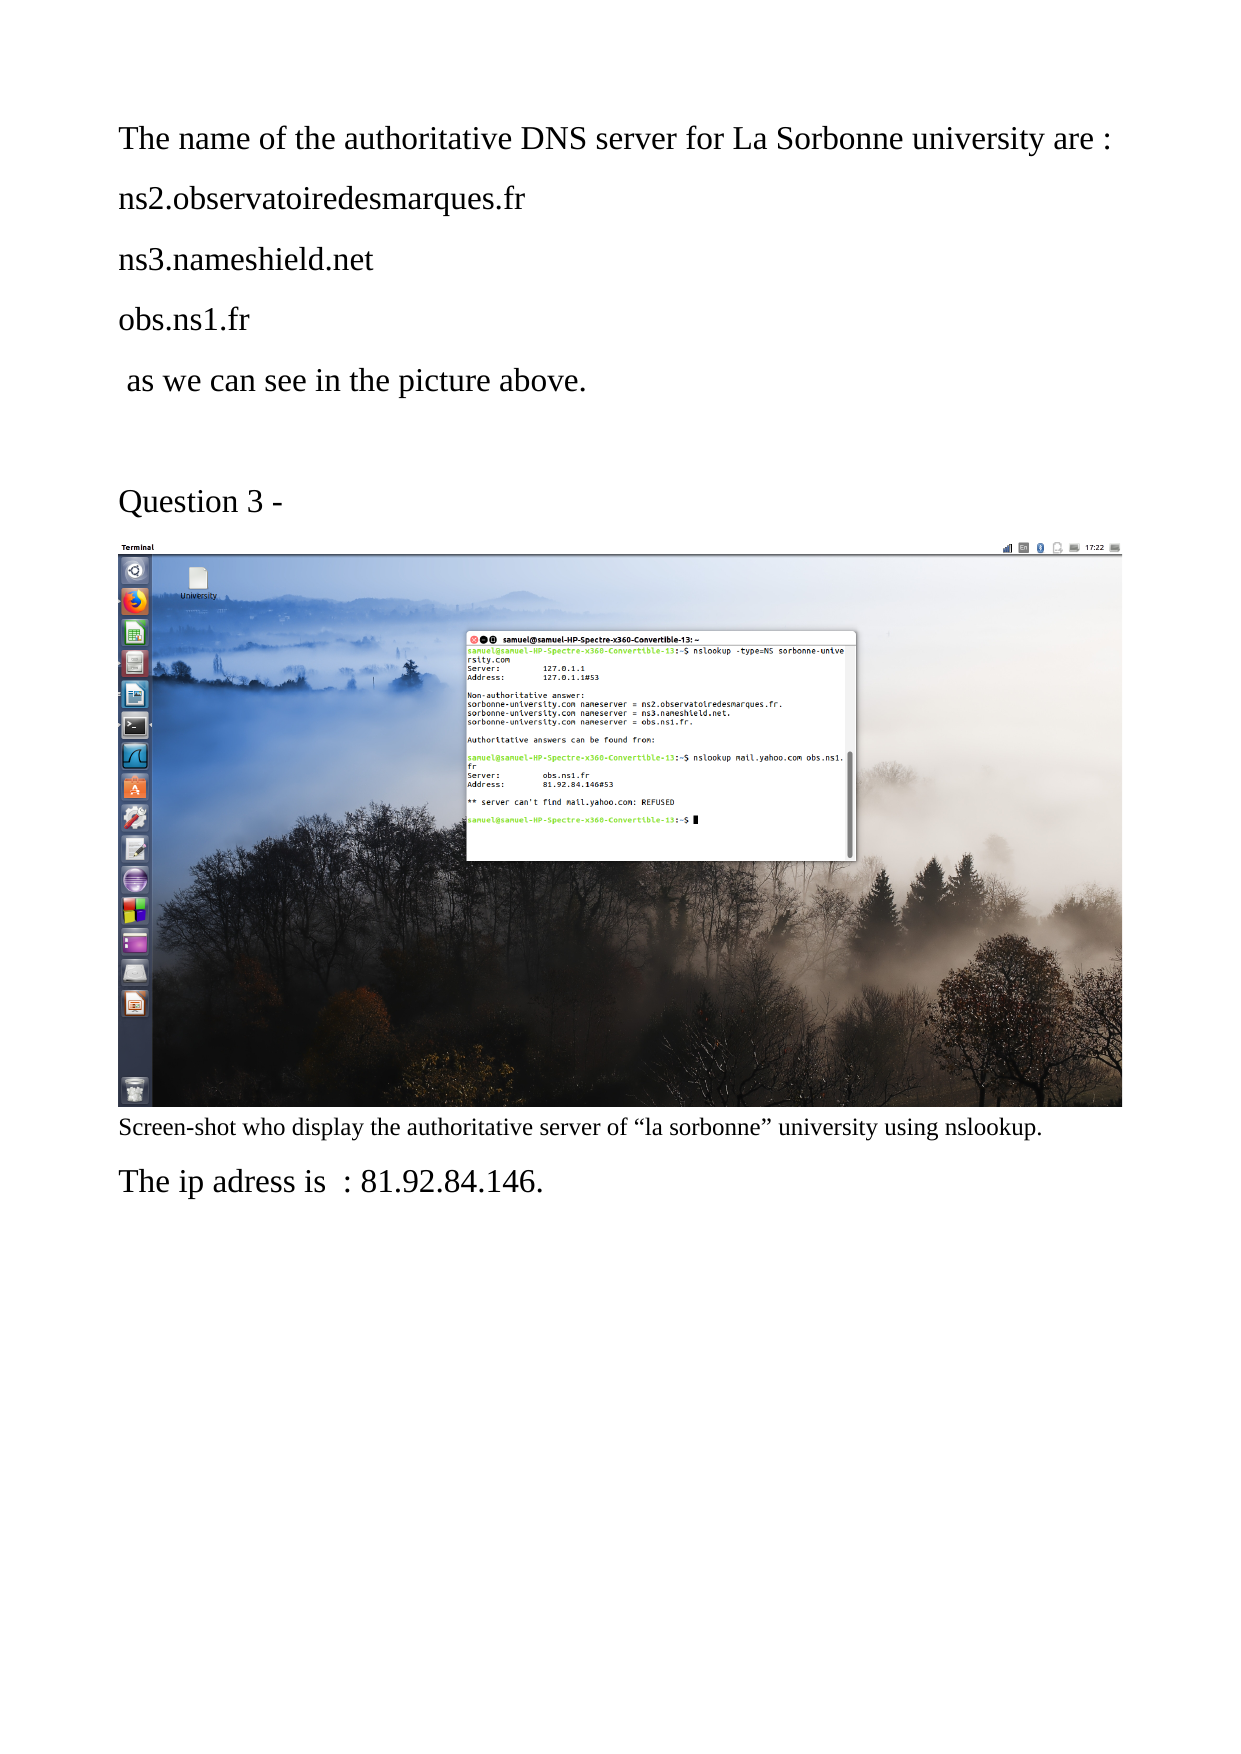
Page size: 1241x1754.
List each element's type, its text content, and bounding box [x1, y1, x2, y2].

text as we can see in the picture above. [118, 360, 1122, 398]
text ns2.observatoiredesmarques.fr [118, 179, 1122, 217]
picture [118, 541, 1123, 1107]
text The ip adress is : 81.92.84.146. [118, 1161, 1122, 1199]
text obs.ns1.fr [118, 300, 1122, 338]
text The name of the authoritative DNS server for La Sorbonne university are : [118, 118, 1122, 156]
text Question 3 - [118, 481, 1122, 519]
text Screen-shot who display the authoritative server of “la sorbonne” university using nslookup. [118, 1107, 1122, 1141]
text ns3.nameshield.net [118, 239, 1122, 277]
